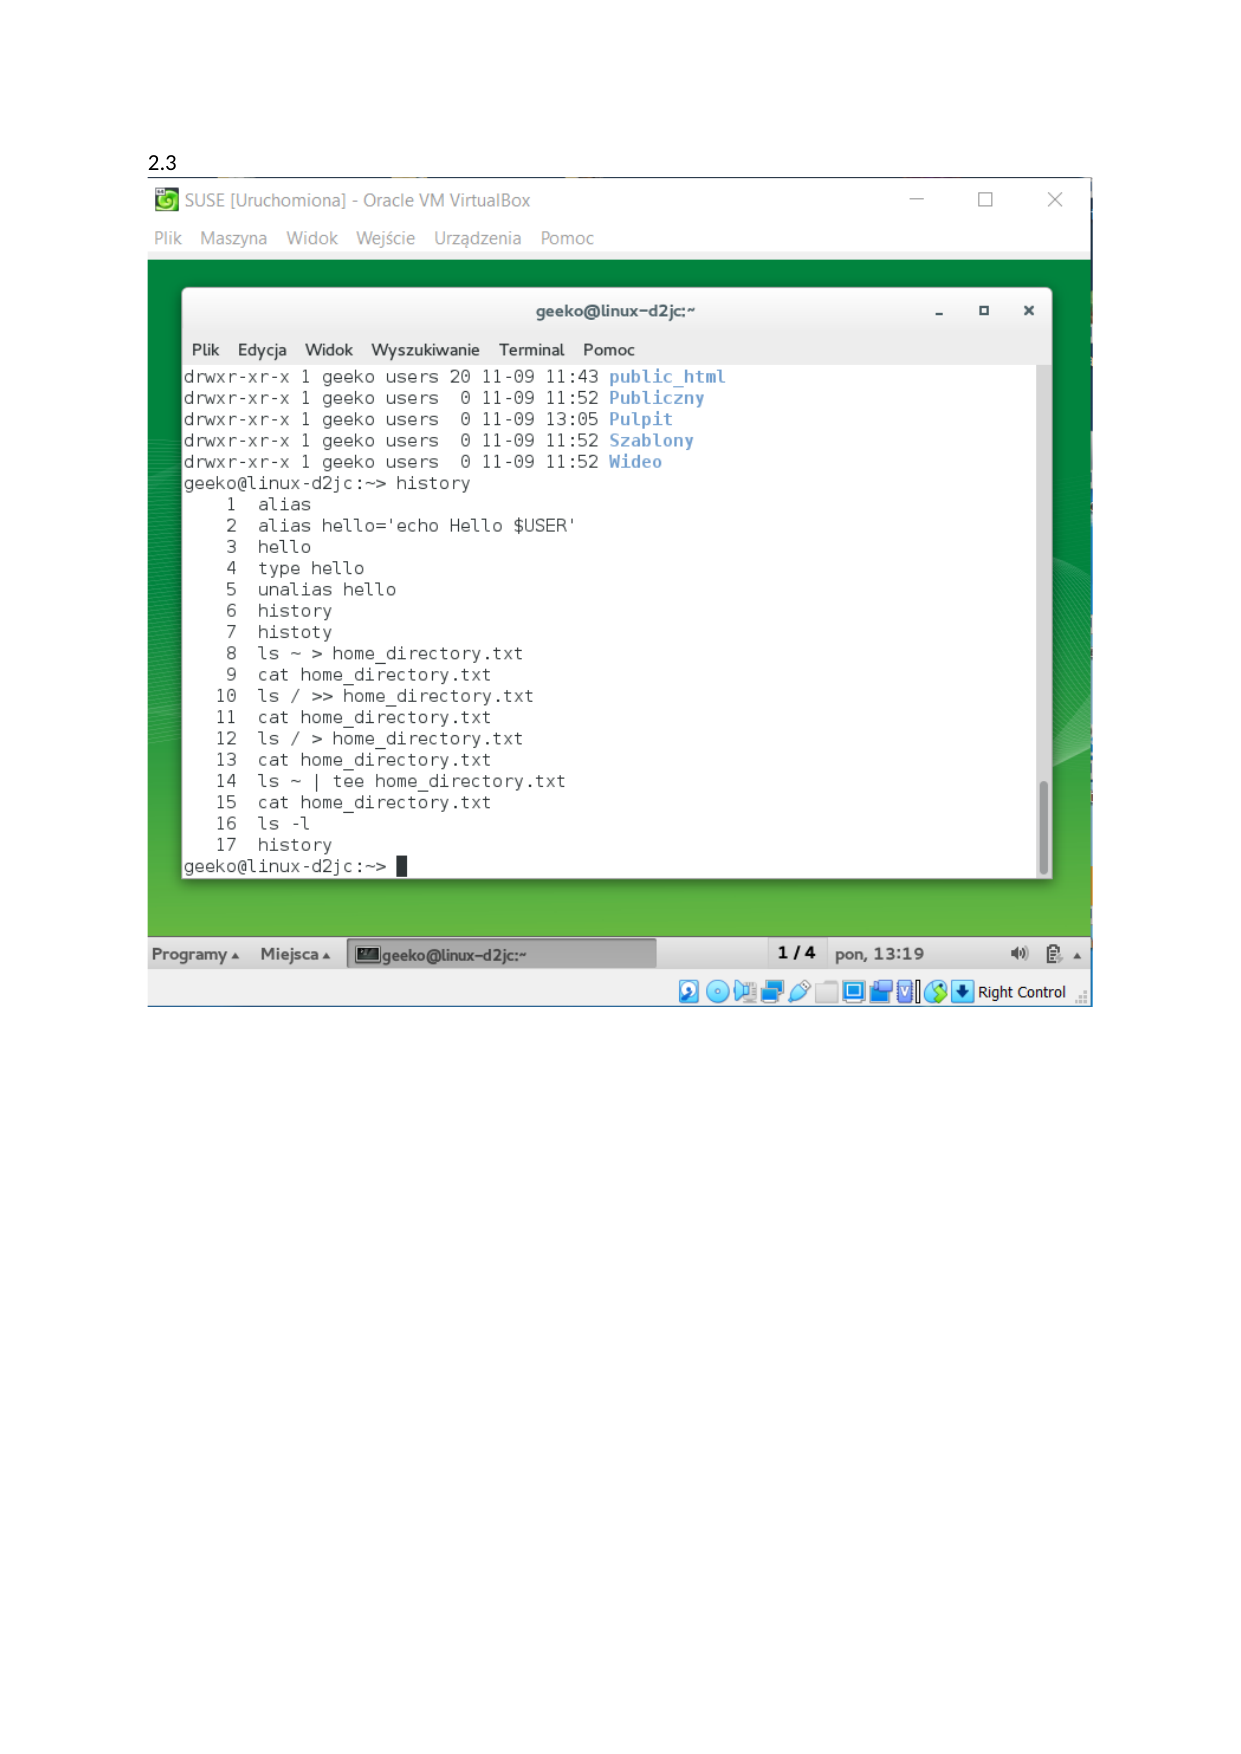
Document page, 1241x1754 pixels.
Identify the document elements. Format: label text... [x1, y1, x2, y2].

text 2.3 [148, 148, 1093, 177]
picture [147, 177, 1093, 1007]
